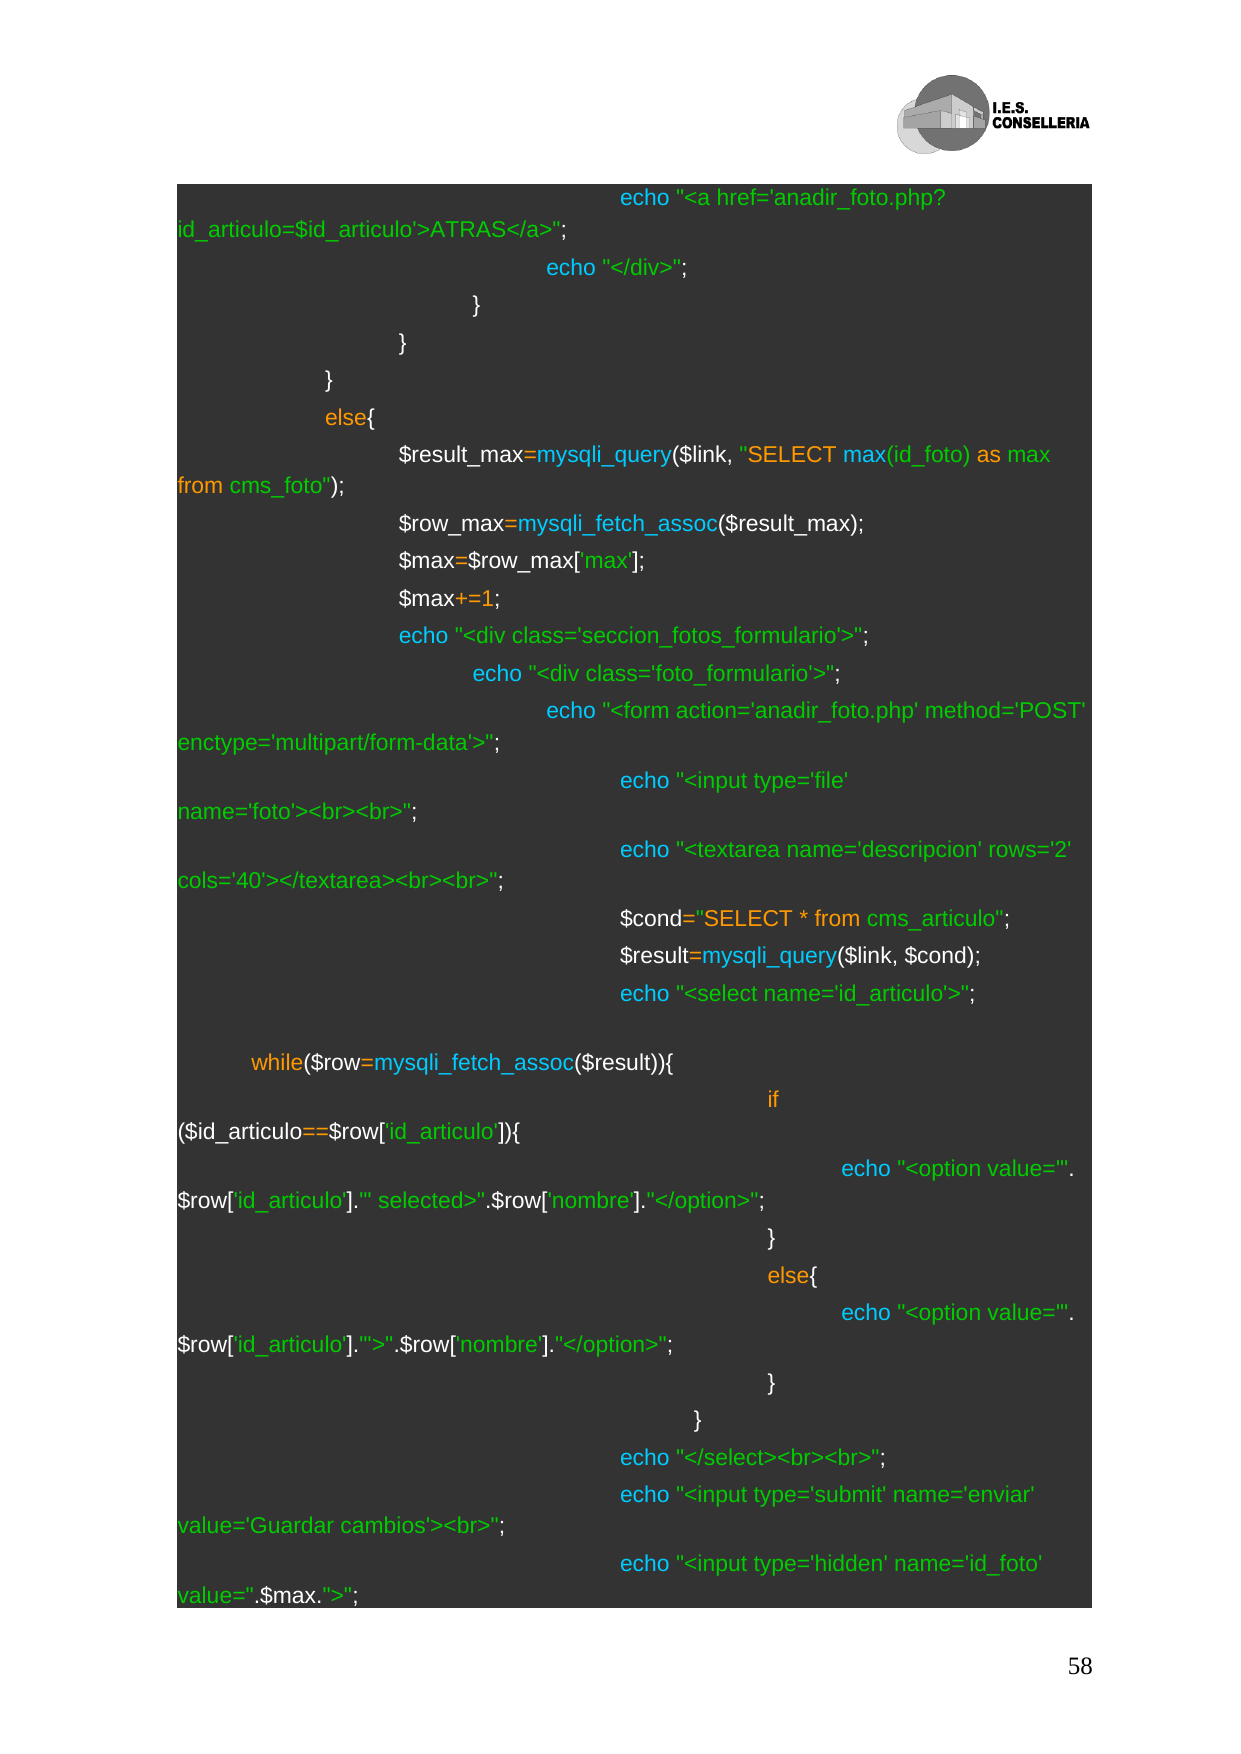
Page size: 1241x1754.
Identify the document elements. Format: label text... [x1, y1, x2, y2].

text echo "</div>"; [177, 253, 1092, 280]
text $cond="SELECT * from cms_articulo"; [177, 905, 1092, 931]
picture [894, 73, 1093, 155]
text echo "<input type='hidden' name='id_foto' value=".$max.">"; [177, 1550, 1092, 1608]
text echo "<form action='anadir_foto.php' method='POST' enctype='multipart/form-data'>"; [177, 697, 1092, 755]
text } [177, 1406, 1092, 1432]
text } [177, 1224, 1092, 1251]
text $result=mysqli_query($link, $cond); [177, 942, 1092, 968]
text if ($id_articulo==$row['id_articulo']){ [177, 1086, 1092, 1144]
text } [177, 328, 1092, 355]
text echo "<input type='submit' name='enviar' value='Guardar cambios'><br>"; [177, 1481, 1092, 1539]
text echo "<option value='".$row['id_articulo']."'>".$row['nombre']."</option>"; [177, 1299, 1092, 1357]
text } [177, 1368, 1092, 1395]
text echo "<div class='seccion_fotos_formulario'>"; [177, 622, 1092, 649]
text echo "<div class='foto_formulario'>"; [177, 660, 1092, 686]
text while($row=mysqli_fetch_assoc($result)){ [177, 1017, 1092, 1075]
text $max+=1; [177, 585, 1092, 611]
text else{ [177, 403, 1092, 430]
text $result_max=mysqli_query($link, "SELECT max(id_foto) as max from cms_foto"); [177, 441, 1092, 499]
text echo "<select name='id_articulo'>"; [177, 980, 1092, 1006]
text echo "<textarea name='descripcion' rows='2' cols='40'></textarea><br><br>"; [177, 836, 1092, 893]
text } [177, 366, 1092, 392]
text echo "</select><br><br>"; [177, 1443, 1092, 1470]
text echo "<input type='file' name='foto'><br><br>"; [177, 767, 1092, 824]
text else{ [177, 1262, 1092, 1288]
text $max=$row_max['max']; [177, 547, 1092, 574]
text echo "<option value='".$row['id_articulo']."' selected>".$row['nombre']."</option>"; [177, 1155, 1092, 1213]
text $row_max=mysqli_fetch_assoc($result_max); [177, 510, 1092, 536]
text echo "<a href='anadir_foto.php?id_articulo=$id_articulo'>ATRAS</a>"; [177, 184, 1092, 242]
text } [177, 291, 1092, 317]
